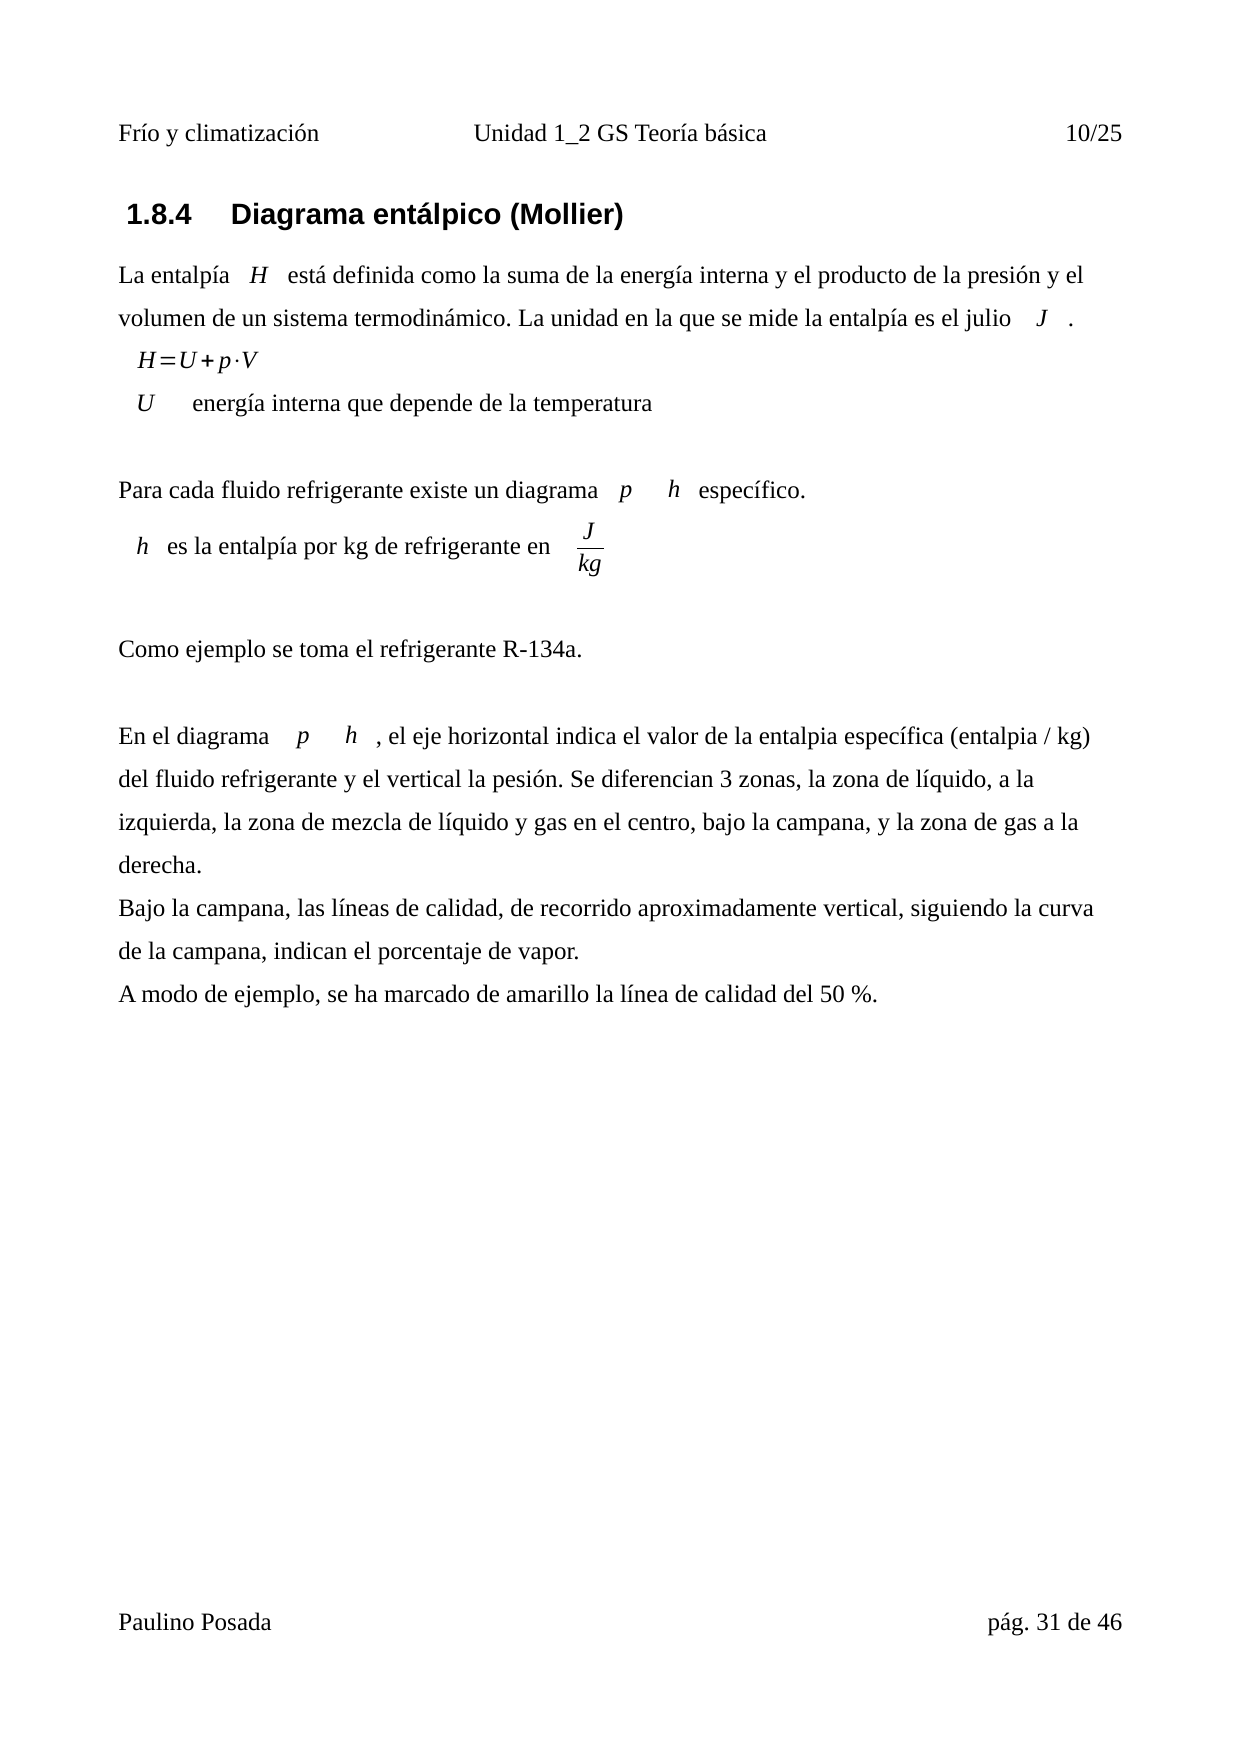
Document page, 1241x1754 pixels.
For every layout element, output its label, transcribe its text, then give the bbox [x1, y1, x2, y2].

text Como ejemplo se toma el refrigerante R-134a. [118, 634, 1122, 663]
text Bajo la campana, las líneas de calidad, de recorrido aproximadamente vertical, siguiendo la curva de la campana, indican el porcentaje de vapor. [118, 893, 1122, 965]
text Para cada fluido refrigerante existe un diagramaespecífico. [118, 475, 1122, 503]
text La entalpíaestá definida como la suma de la energía interna y el producto de la presión y el volumen de un sistema termodinámico. La unidad en la que se mide la entalpía es el julio . [118, 260, 1122, 332]
text es la entalpía por kg de refrigerante en [118, 518, 1122, 577]
text energía interna que depende de la temperatura [118, 388, 1122, 417]
text En el diagrama , el eje horizontal indica el valor de la entalpia específica (entalpia / kg) del fluido refrigerante y el vertical la pesión. Se diferencian 3 zonas, la zona de líquido, a la izquierda, la zona de mezcla de líquido y gas en el centro, bajo la campana, y la zona de gas a la derecha. [118, 721, 1122, 879]
subtitle Diagrama entálpico (Mollier) [118, 197, 1122, 231]
text A modo de ejemplo, se ha marcado de amarillo la línea de calidad del 50 %. [118, 979, 1122, 1008]
